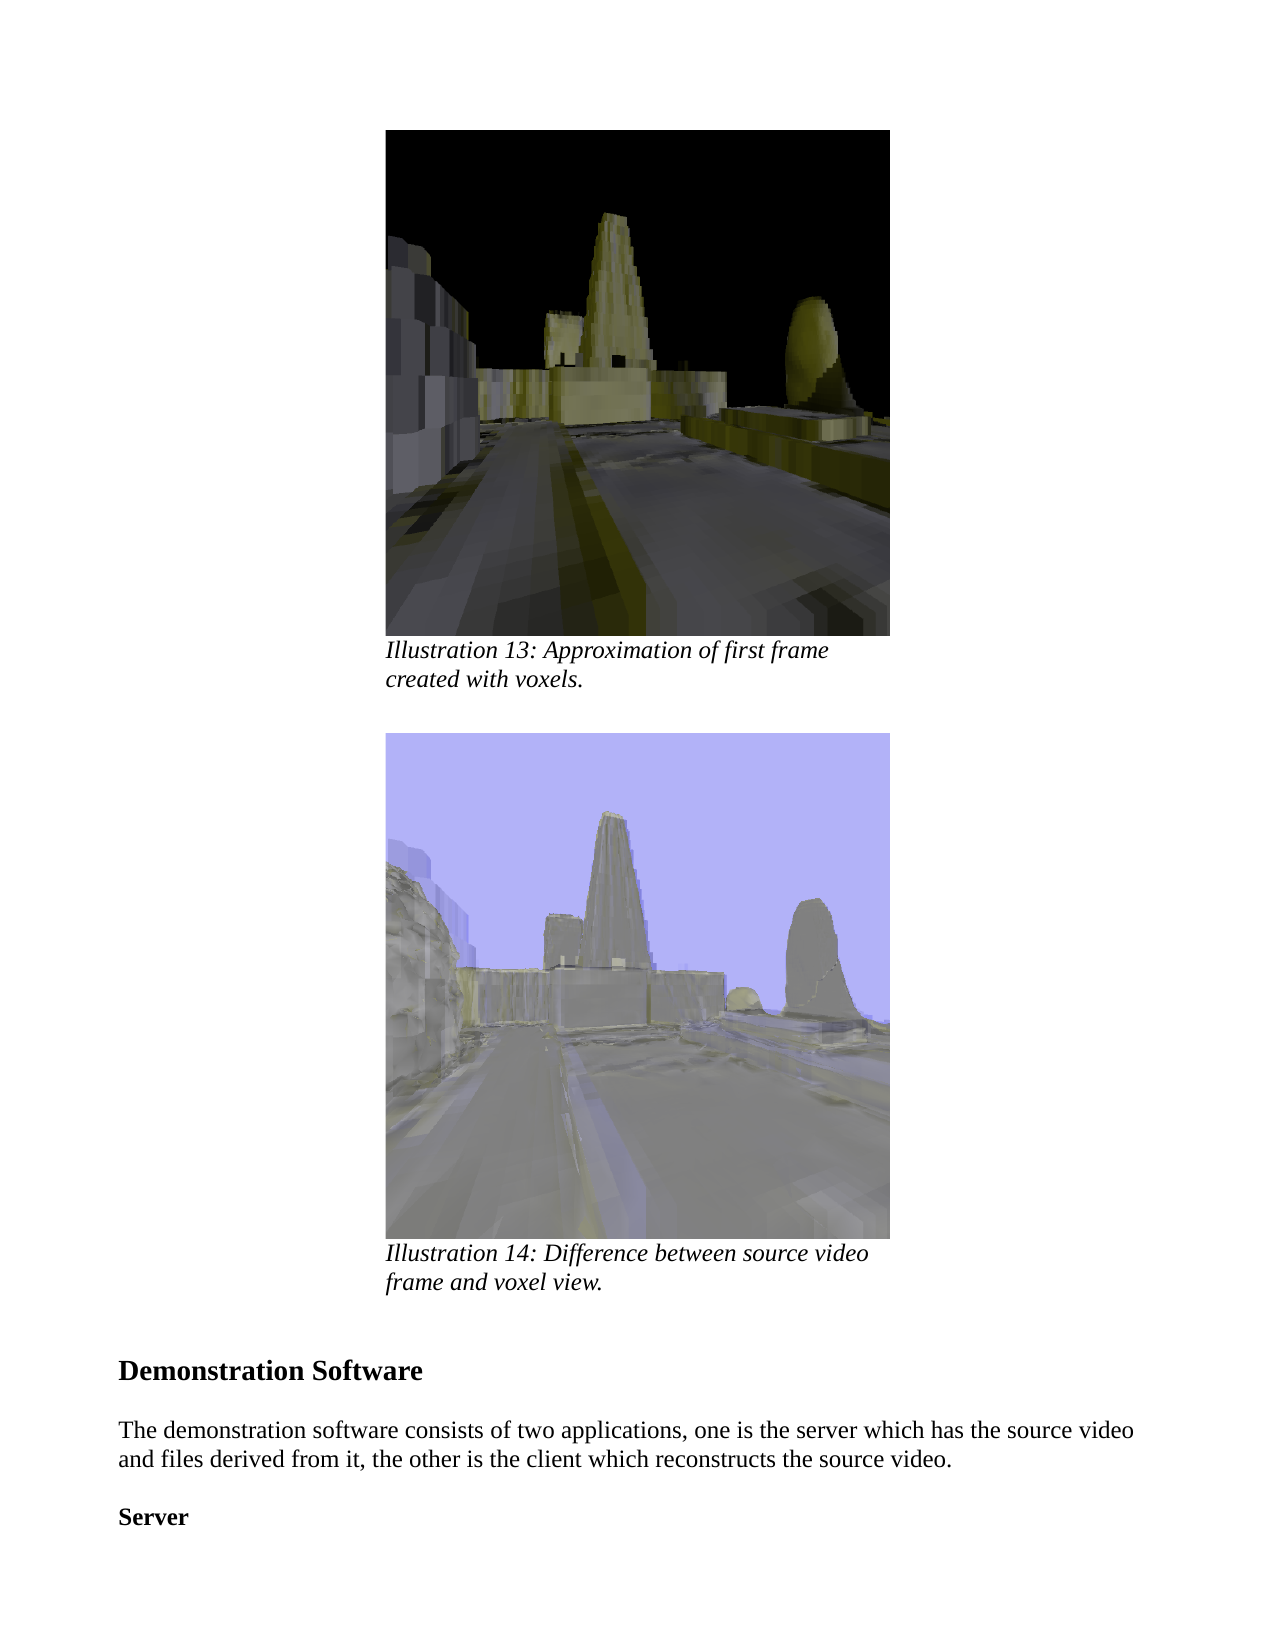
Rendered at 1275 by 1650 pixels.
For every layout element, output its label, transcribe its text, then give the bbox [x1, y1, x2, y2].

text Illustration 14: Difference between source video frame and voxel view. [385, 1239, 890, 1296]
text The demonstration software consists of two applications, one is the server which has the source video and files derived from it, the other is the client which reconstructs the source video. [118, 1416, 1157, 1473]
text Illustration 13: Approximation of first frame created with voxels. [385, 636, 890, 693]
text Server [118, 1502, 1157, 1531]
picture [385, 733, 890, 1239]
picture [385, 130, 890, 636]
text Demonstration Software [118, 1353, 1157, 1387]
